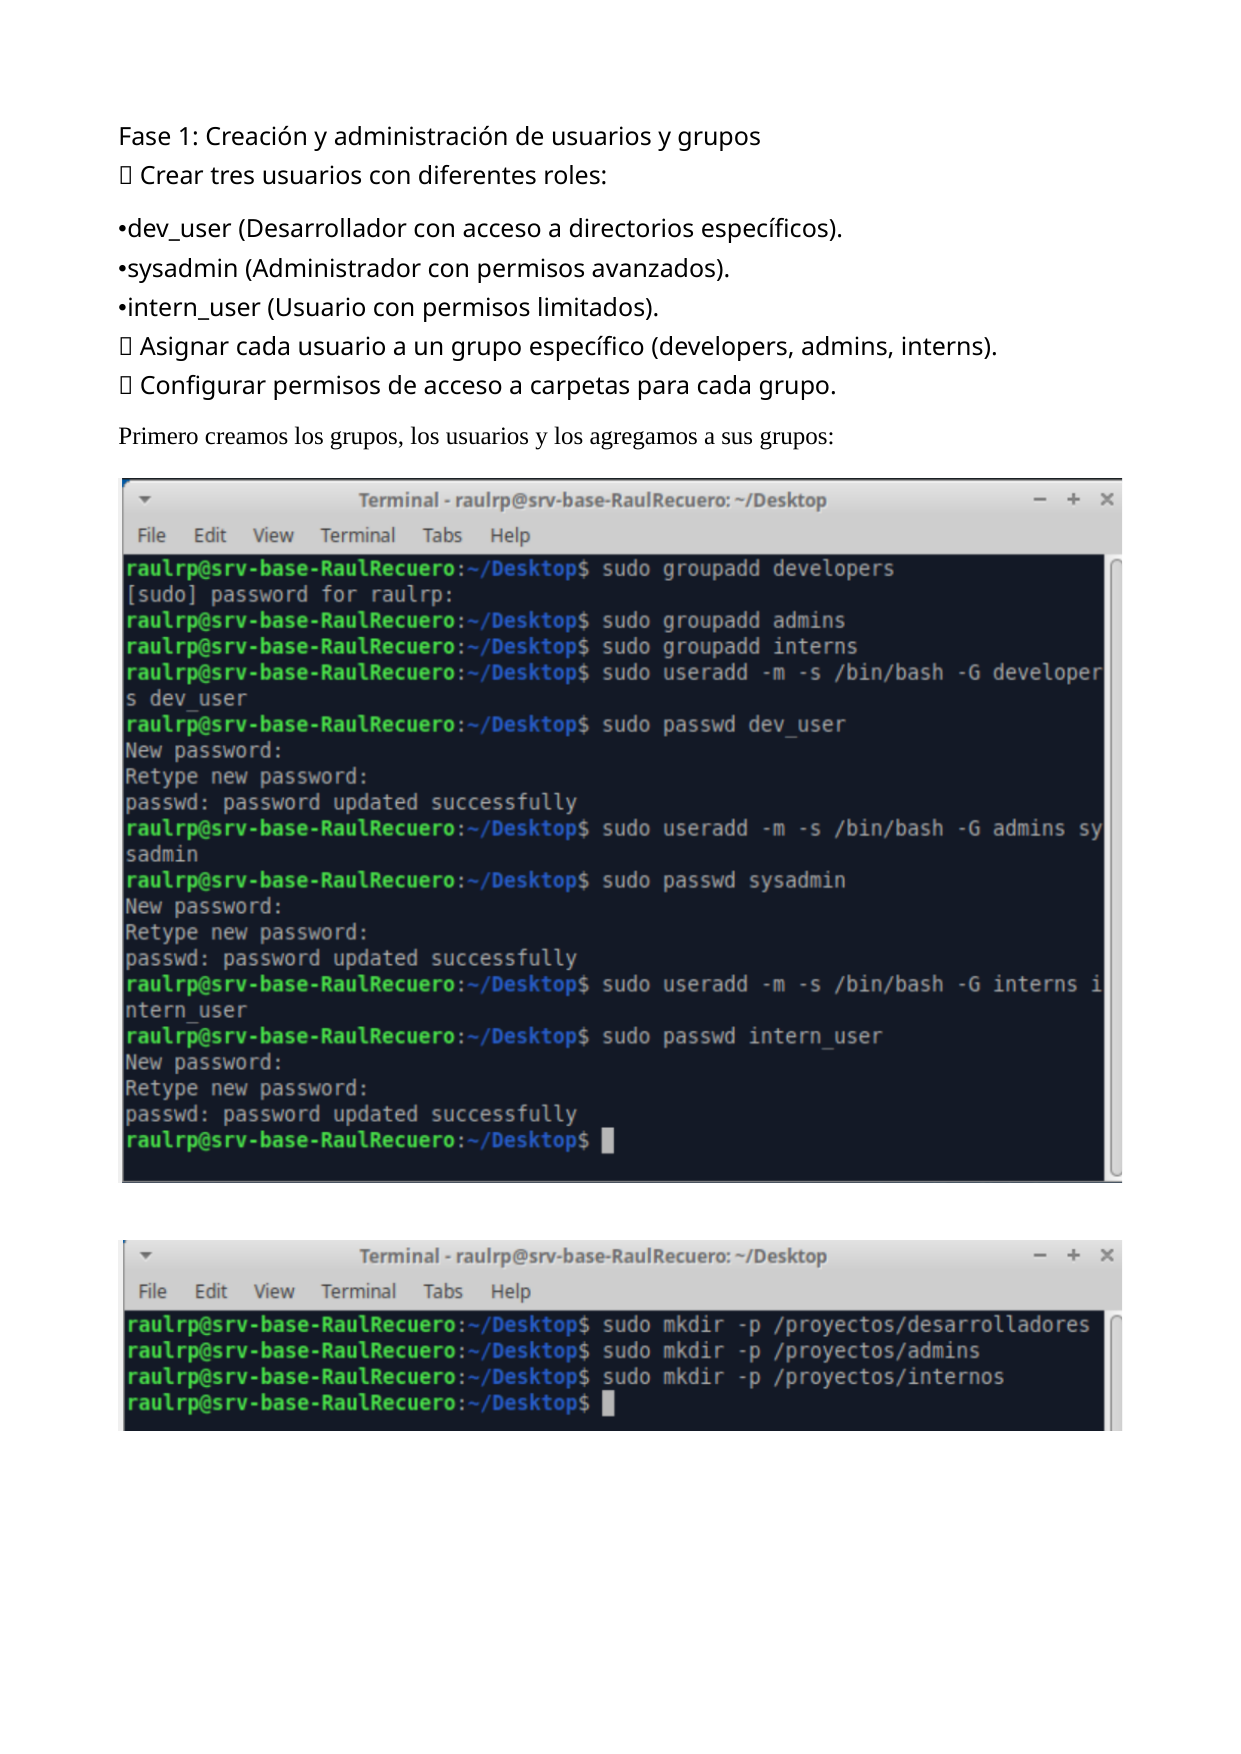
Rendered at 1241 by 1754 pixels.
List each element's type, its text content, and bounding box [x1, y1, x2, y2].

text Primero creamos los grupos, los usuarios y los agregamos a sus grupos: [118, 421, 1122, 450]
list intern_user (Usuario con permisos limitados). ✅ Asignar cada usuario a un grupo específico (developers, admins, interns). ✅ Configurar permisos de acceso a carpetas para cada grupo. [118, 289, 1122, 402]
picture [118, 478, 1123, 1183]
text Fase 1: Creación y administración de usuarios y grupos ✅ Crear tres usuarios con diferentes roles: [118, 118, 1122, 191]
picture [118, 1240, 1123, 1431]
list dev_user (Desarrollador con acceso a directorios específicos). [118, 211, 1122, 245]
list sysadmin (Administrador con permisos avanzados). [118, 250, 1122, 284]
